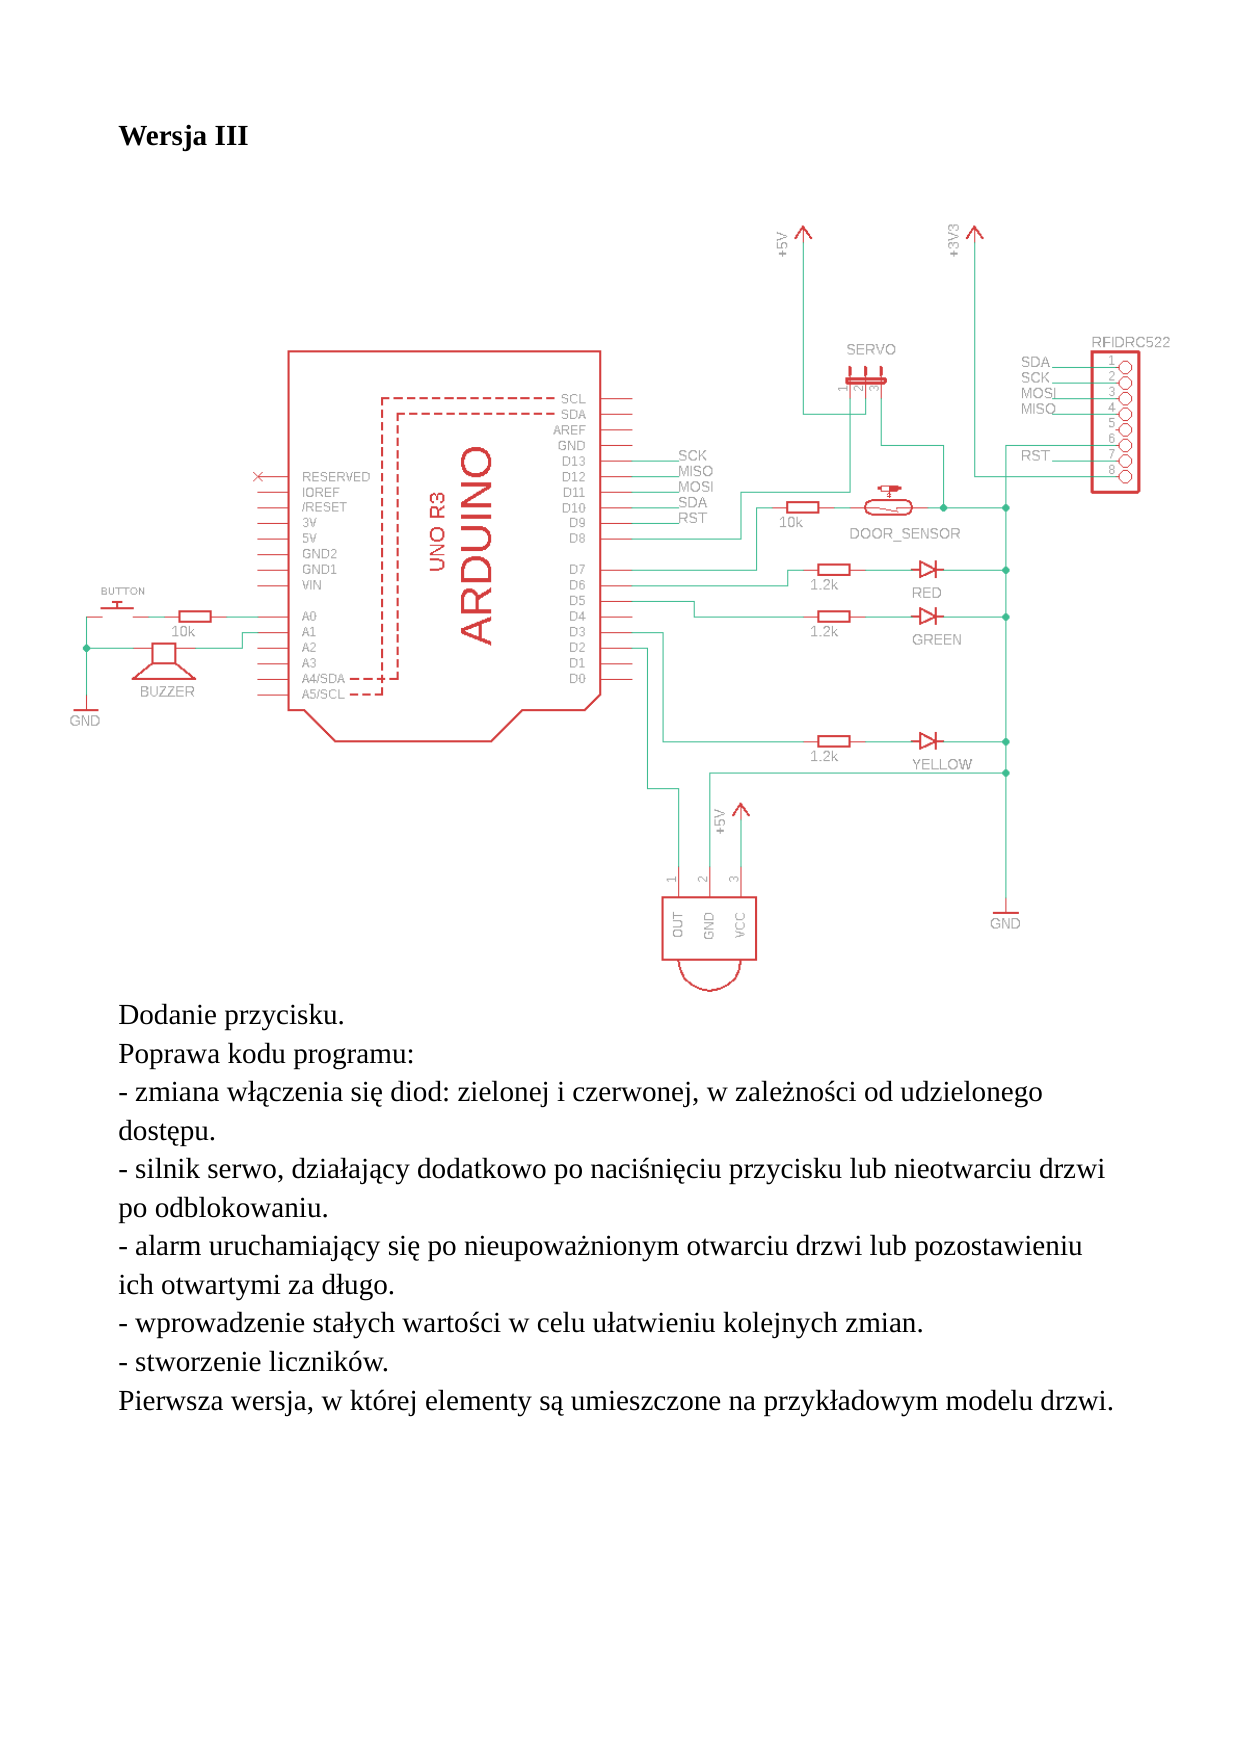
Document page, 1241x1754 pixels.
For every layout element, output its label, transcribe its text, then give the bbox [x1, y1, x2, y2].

text [118, 195, 1122, 211]
text Poprawa kodu programu: [118, 1036, 1122, 1069]
text Pierwsza wersja, w której elementy są umieszczone na przykładowym modelu drzwi. [118, 1383, 1122, 1416]
text - wprowadzenie stałych wartości w celu ułatwieniu kolejnych zmian. [118, 1306, 1122, 1339]
text Dodanie przycisku. [118, 993, 1122, 1031]
text - silnik serwo, działający dodatkowo po naciśnięciu przycisku lub nieotwarciu drzwi po odblokowaniu. [118, 1151, 1122, 1223]
picture [59, 211, 1182, 993]
text - stworzenie liczników. [118, 1344, 1122, 1378]
text - zmiana włączenia się diod: zielonej i czerwonej, w zależności od udzielonego dostępu. [118, 1074, 1122, 1146]
text - alarm uruchamiający się po nieupoważnionym otwarciu drzwi lub pozostawieniu ich otwartymi za długo. [118, 1228, 1122, 1301]
text Wersja III [118, 118, 1122, 152]
